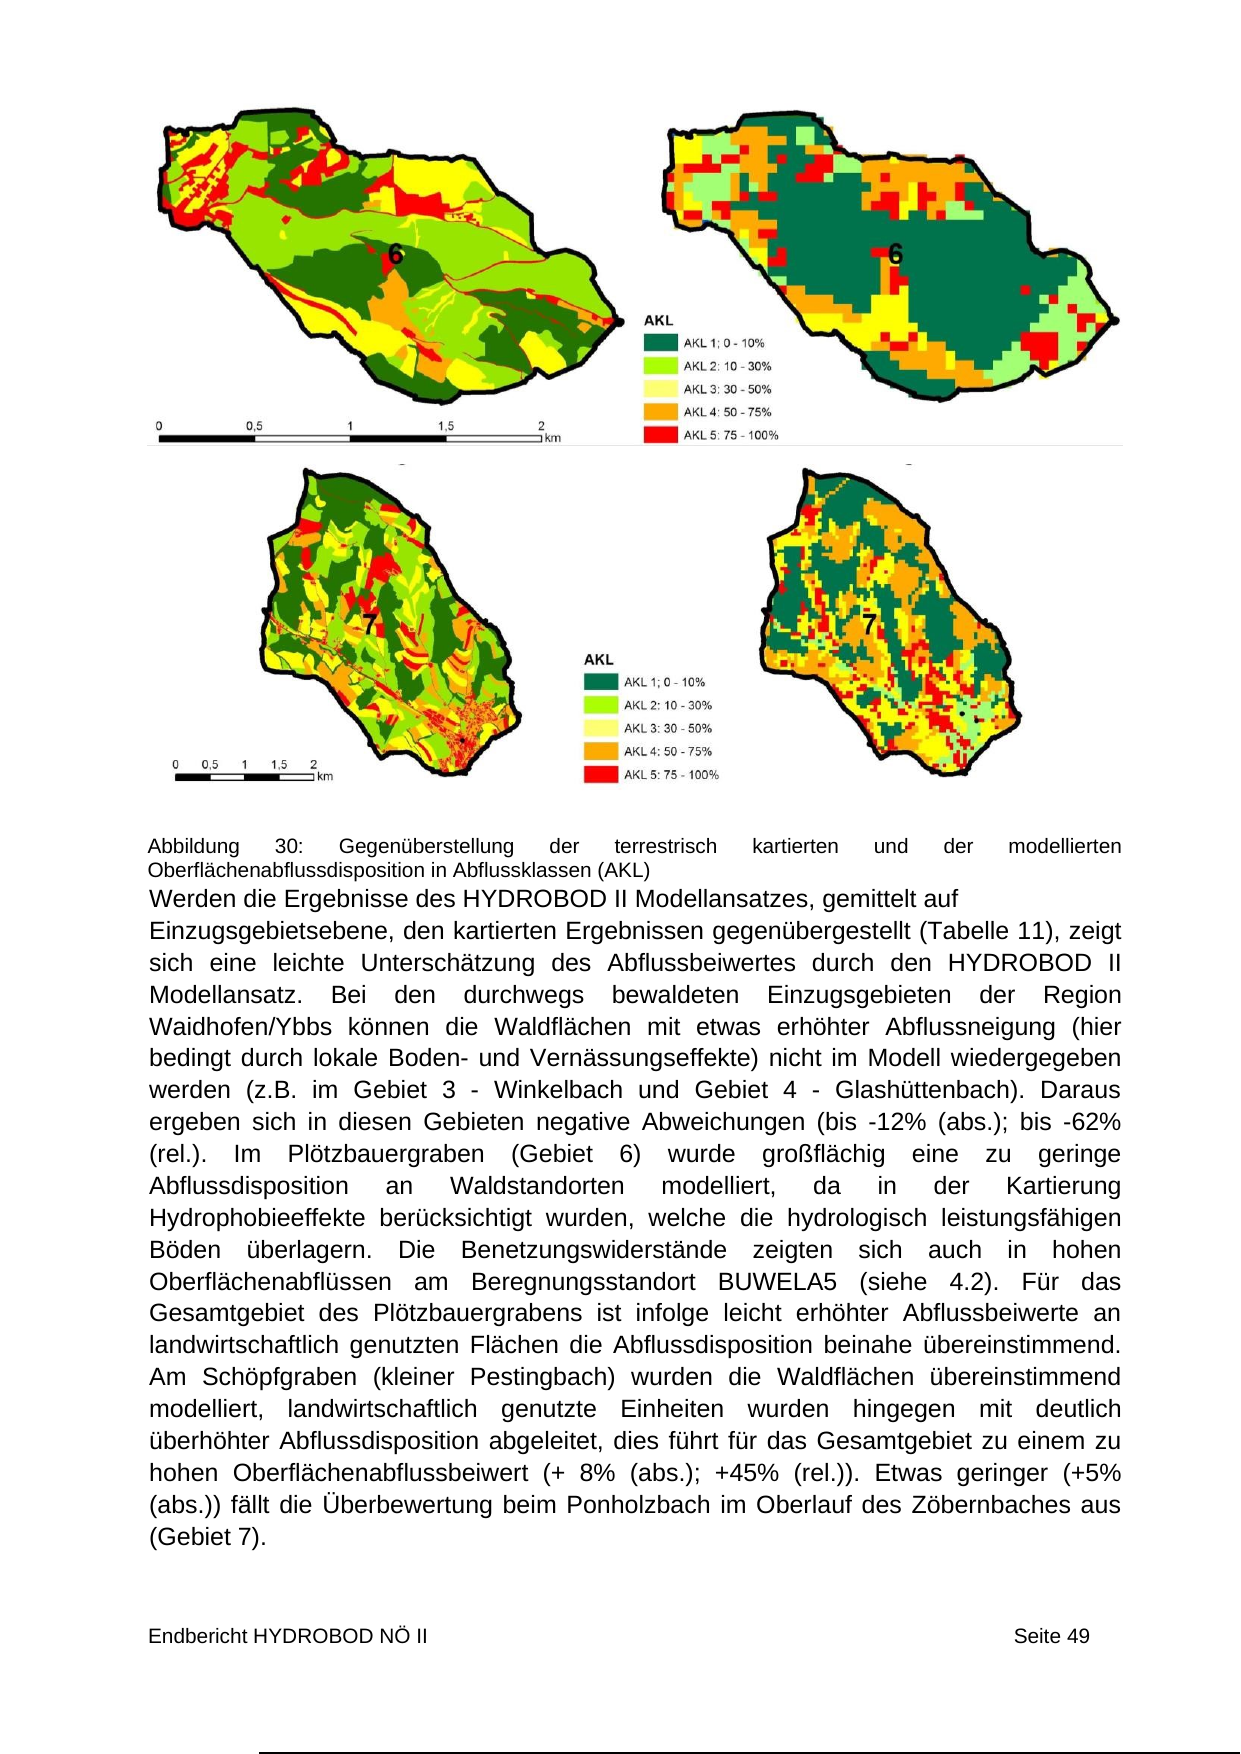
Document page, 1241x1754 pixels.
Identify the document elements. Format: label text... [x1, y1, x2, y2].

text Werden die Ergebnisse des HYDROBOD II Modellansatzes, gemittelt auf [149, 884, 1123, 912]
text Abbildung 30: Gegenüberstellung der terrestrisch kartierten und der modellierten Oberflächenabflussdisposition in Abflussklassen (AKL) [147, 833, 1123, 882]
text Einzugsgebietsebene, den kartierten Ergebnissen gegenübergestellt (Tabelle 11), zeigt sich eine leichte Unterschätzung des Abflussbeiwertes durch den HYDROBOD II Modellansatz. Bei den durchwegs bewaldeten Einzugsgebieten der Region Waidhofen/Ybbs können die Waldflächen mit etwas erhöhter Abflussneigung (hier bedingt durch lokale Boden- und Vernässungseffekte) nicht im Modell wiedergegeben werden (z.B. im Gebiet 3 - Winkelbach und Gebiet 4 - Glashüttenbach). Daraus ergeben sich in diesen Gebieten negative Abweichungen (bis -12% (abs.); bis -62% (rel.). Im Plötzbauergraben (Gebiet 6) wurde großflächig eine zu geringe Abflussdisposition an Waldstandorten modelliert, da in der Kartierung Hydrophobieeffekte berücksichtigt wurden, welche die hydrologisch leistungsfähigen Böden überlagern. Die Benetzungswiderstände zeigten sich auch in hohen Oberflächenabflüssen am Beregnungsstandort BUWELA5 (siehe 4.2). Für das Gesamtgebiet des Plötzbauergrabens ist infolge leicht erhöhter Abflussbeiwerte an landwirtschaftlich genutzten Flächen die Abflussdisposition beinahe übereinstimmend. Am Schöpfgraben (kleiner Pestingbach) wurden die Waldflächen übereinstimmend modelliert, landwirtschaftlich genutzte Einheiten wurden hingegen mit deutlich überhöhter Abflussdisposition abgeleitet, dies führt für das Gesamtgebiet zu einem zu hohen Oberflächenabflussbeiwert (+ 8% (abs.); +45% (rel.)). Etwas geringer (+5% (abs.)) fällt die Überbewertung beim Ponholzbach im Oberlauf des Zöbernbaches aus (Gebiet 7). [149, 916, 1123, 1550]
